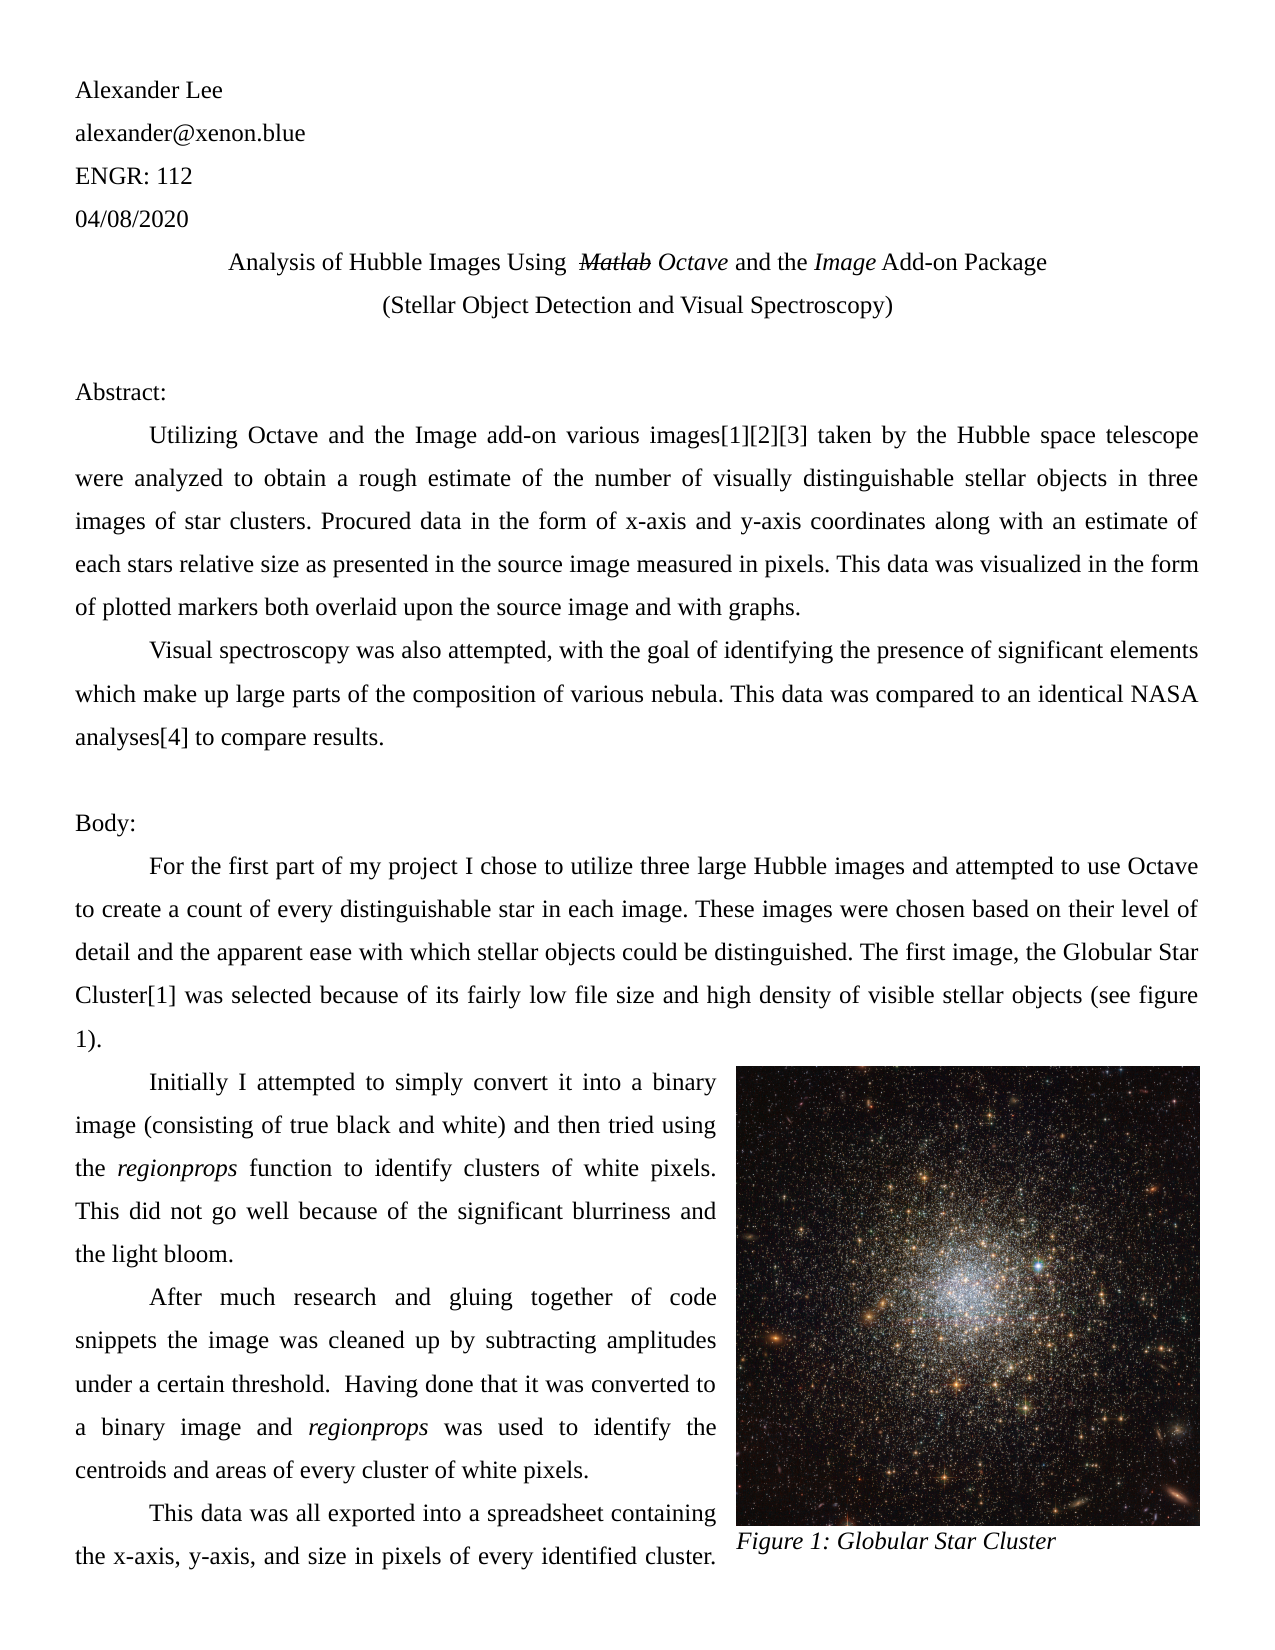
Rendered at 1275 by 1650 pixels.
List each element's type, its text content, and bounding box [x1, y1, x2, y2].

text Utilizing Octave and the Image add-on various images[1][2][3] taken by the Hubble space telescope were analyzed to obtain a rough estimate of the number of visually distinguishable stellar objects in three images of star clusters. Procured data in the form of x-axis and y-axis coordinates along with an estimate of each stars relative size as presented in the source image measured in pixels. This data was visualized in the form of plotted markers both overlaid upon the source image and with graphs. [75, 420, 1200, 621]
text This data was all exported into a spreadsheet containing the x-axis, y-axis, and size in pixels of every identified cluster. [75, 1498, 1200, 1570]
text Visual spectroscopy was also attempted, with the goal of identifying the presence of significant elements which make up large parts of the composition of various nebula. This data was compared to an identical NASA analyses[4] to compare results. [75, 636, 1200, 751]
picture [736, 1066, 1200, 1526]
text After much research and gluing together of code snippets the image was cleaned up by subtracting amplitudes under a certain threshold. Having done that it was converted to a binary image and regionprops was used to identify the centroids and areas of every cluster of white pixels. [75, 1282, 736, 1484]
text Alexander Lee [75, 75, 1200, 104]
text 04/08/2020 [75, 204, 1200, 233]
text Analysis of Hubble Images Using Matlab Octave and the Image Add-on Package [75, 247, 1200, 276]
text alexander@xenon.blue [75, 118, 1200, 147]
text (Stellar Object Detection and Visual Spectroscopy) [75, 291, 1200, 319]
text [736, 1054, 1200, 1066]
text Figure 1: Globular Star Cluster [736, 1526, 1200, 1554]
text Initially I attempted to simply convert it into a binary image (consisting of true black and white) and then tried using the regionprops function to identify clusters of white pixels. This did not go well because of the significant blurriness and the light bloom. [75, 1067, 736, 1268]
text For the first part of my project I chose to utilize three large Hubble images and attempted to use Octave to create a count of every distinguishable star in each image. These images were chosen based on their level of detail and the apparent ease with which stellar objects could be distinguished. The first image, the Globular Star Cluster[1] was selected because of its fairly low file size and high density of visible stellar objects (see figure 1). [75, 851, 1200, 1052]
text Body: [75, 808, 1200, 837]
text Abstract: [75, 377, 1200, 406]
text ENGR: 112 [75, 161, 1200, 190]
